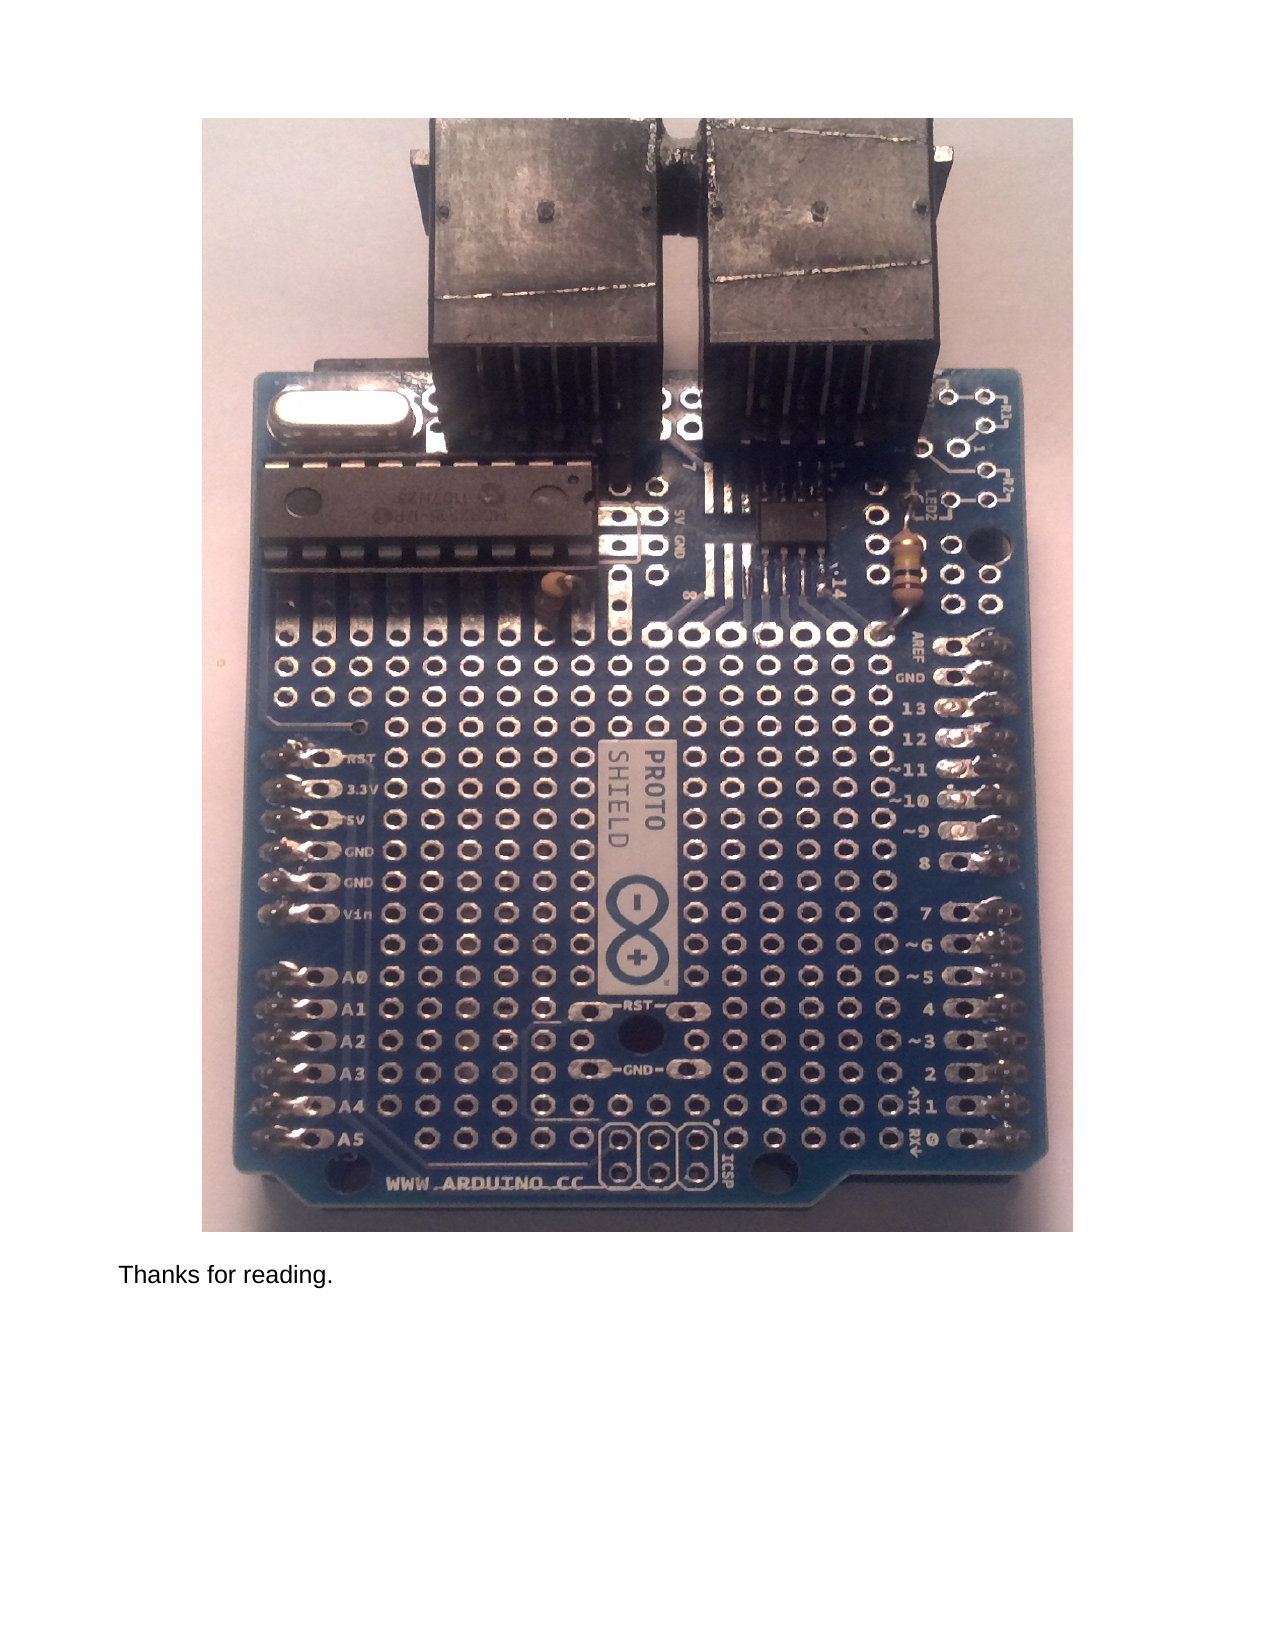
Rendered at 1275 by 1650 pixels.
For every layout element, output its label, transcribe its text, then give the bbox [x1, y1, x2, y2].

picture [201, 118, 1074, 1232]
text Thanks for reading. [118, 1260, 1157, 1289]
